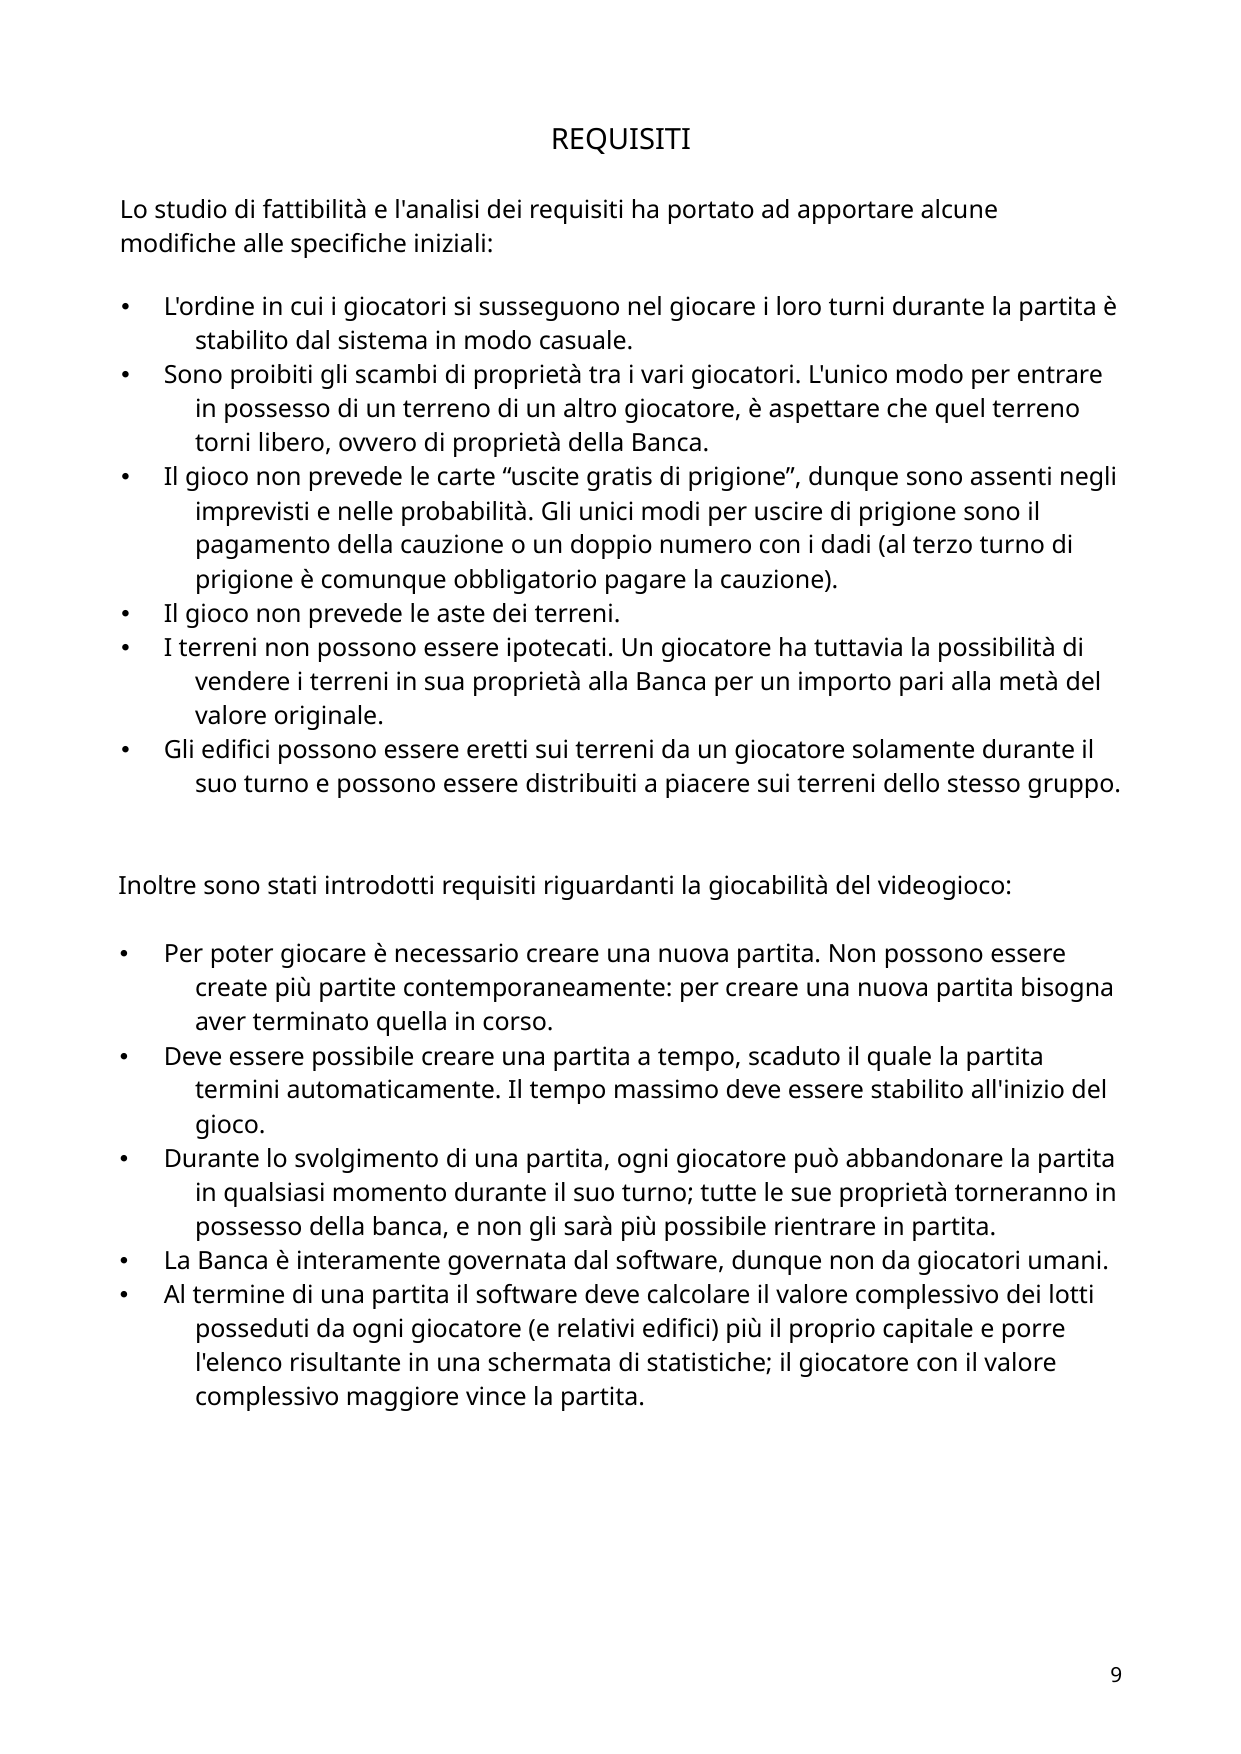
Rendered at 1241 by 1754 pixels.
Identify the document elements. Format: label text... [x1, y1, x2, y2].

list L'ordine in cui i giocatori si susseguono nel giocare i loro turni durante la partita è stabilito dal sistema in modo casuale. [121, 289, 1122, 357]
list Deve essere possibile creare una partita a tempo, scaduto il quale la partita termini automaticamente. Il tempo massimo deve essere stabilito all'inizio del gioco. [119, 1038, 1122, 1140]
list Per poter giocare è necessario creare una nuova partita. Non possono essere create più partite contemporaneamente: per creare una nuova partita bisogna aver terminato quella in corso. [119, 936, 1122, 1038]
text Lo studio di fattibilità e l'analisi dei requisiti ha portato ad apportare alcune modifiche alle specifiche iniziali: [119, 192, 1122, 260]
text REQUISITI [119, 118, 1122, 158]
list Al termine di una partita il software deve calcolare il valore complessivo dei lotti posseduti da ogni giocatore (e relativi edifici) più il proprio capitale e porre l'elenco risultante in una schermata di statistiche; il giocatore con il valore complessivo maggiore vince la partita. [119, 1277, 1122, 1413]
list Il gioco non prevede le carte “uscite gratis di prigione”, dunque sono assenti negli imprevisti e nelle probabilità. Gli unici modi per uscire di prigione sono il pagamento della cauzione o un doppio numero con i dadi (al terzo turno di prigione è comunque obbligatorio pagare la cauzione). [121, 459, 1122, 595]
text Inoltre sono stati introdotti requisiti riguardanti la giocabilità del videogioco: [118, 868, 1122, 902]
list I terreni non possono essere ipotecati. Un giocatore ha tuttavia la possibilità di vendere i terreni in sua proprietà alla Banca per un importo pari alla metà del valore originale. [121, 629, 1122, 732]
list Sono proibiti gli scambi di proprietà tra i vari giocatori. L'unico modo per entrare in possesso di un terreno di un altro giocatore, è aspettare che quel terreno torni libero, ovvero di proprietà della Banca. [121, 357, 1122, 459]
list Gli edifici possono essere eretti sui terreni da un giocatore solamente durante il suo turno e possono essere distribuiti a piacere sui terreni dello stesso gruppo. [121, 732, 1122, 800]
list Il gioco non prevede le aste dei terreni. [121, 595, 1122, 629]
list La Banca è interamente governata dal software, dunque non da giocatori umani. [119, 1242, 1122, 1277]
list Durante lo svolgimento di una partita, ogni giocatore può abbandonare la partita in qualsiasi momento durante il suo turno; tutte le sue proprietà torneranno in possesso della banca, e non gli sarà più possibile rientrare in partita. [119, 1140, 1122, 1242]
